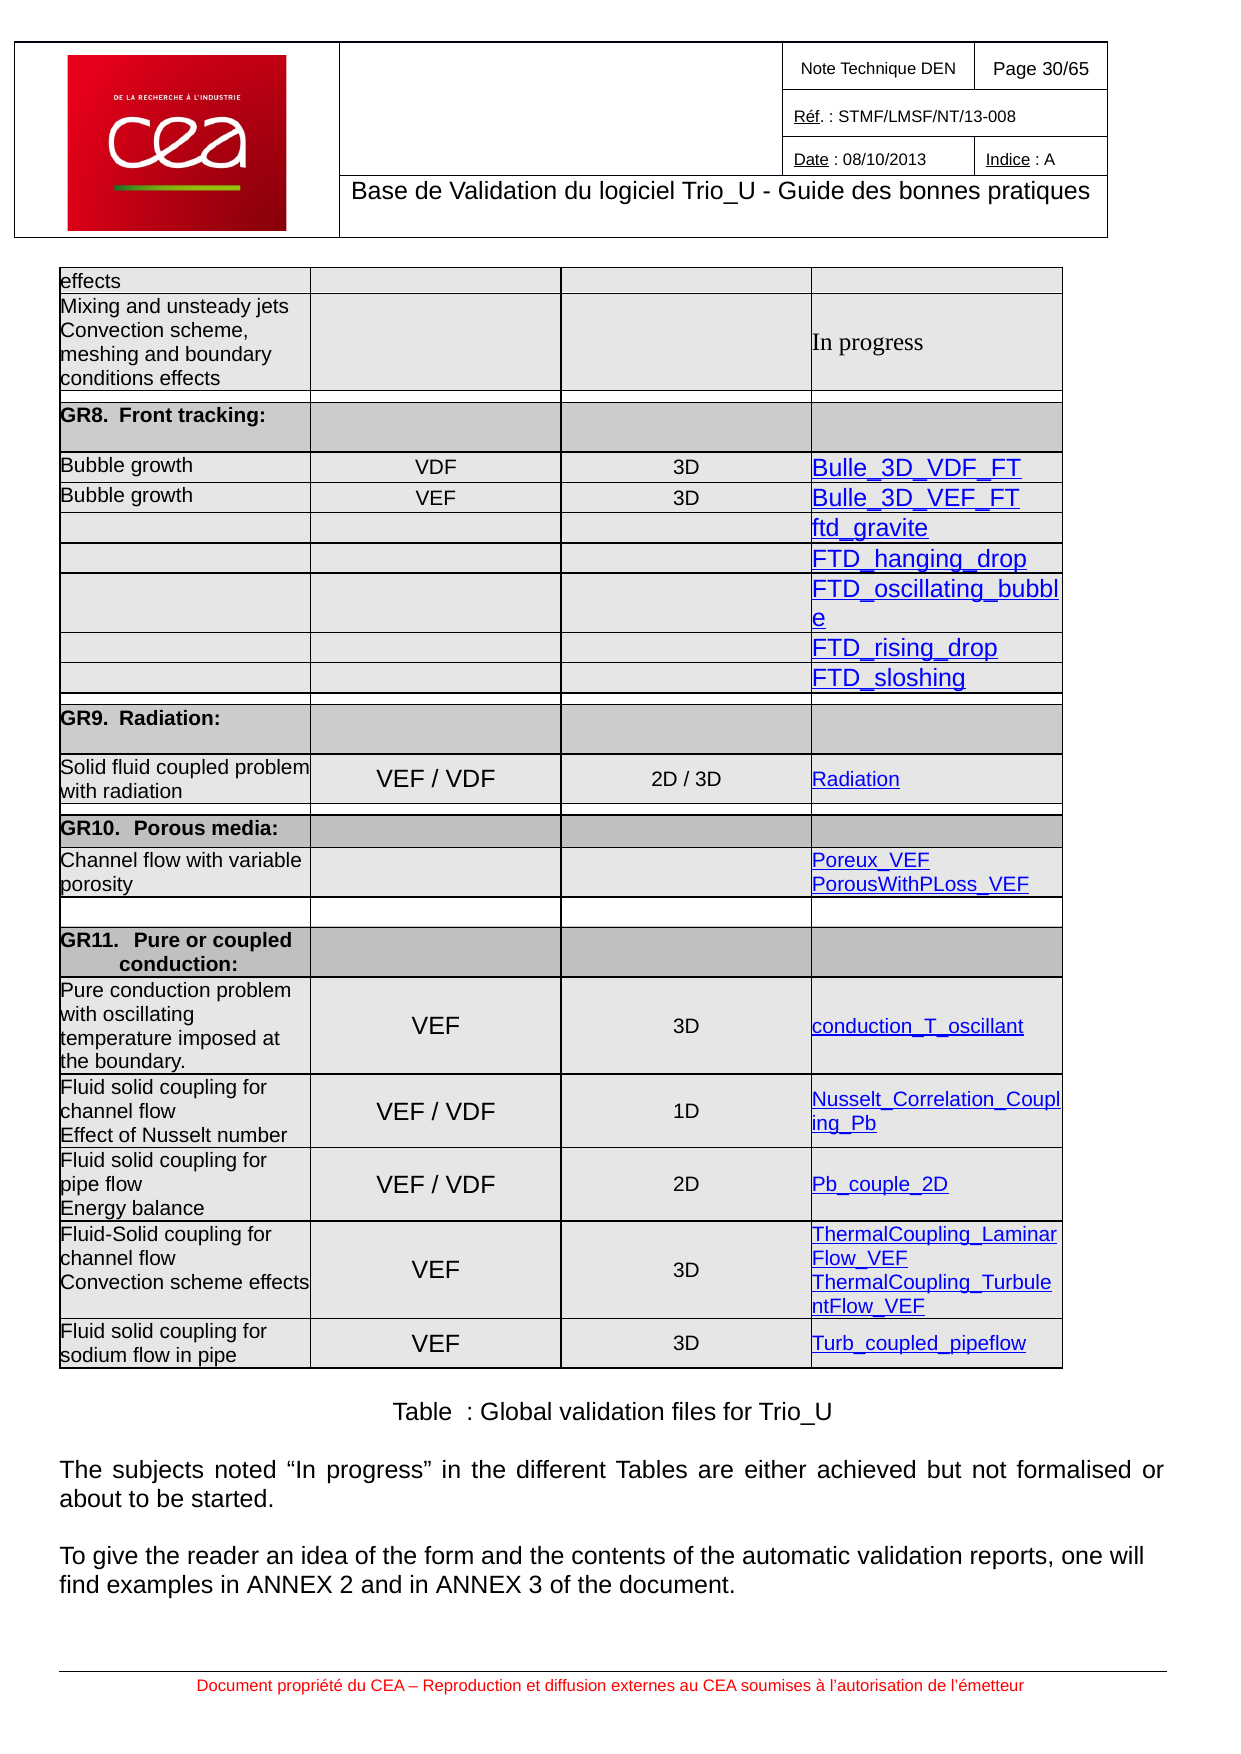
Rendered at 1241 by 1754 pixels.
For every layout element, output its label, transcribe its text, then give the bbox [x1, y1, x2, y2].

table_cell [562, 633, 811, 662]
table_cell Bubble growth [61, 483, 310, 512]
table_cell FTD_sloshing [812, 663, 1062, 692]
table_cell VEF [311, 978, 560, 1073]
table_cell [812, 403, 1062, 451]
table_cell VEF [311, 1319, 560, 1367]
table_cell VEF [311, 1222, 560, 1318]
table_cell Solid fluid coupled problem with radiation [61, 755, 310, 803]
table_cell [311, 513, 560, 542]
table_cell Front tracking: [61, 403, 310, 451]
table_cell [61, 694, 310, 704]
table_cell [311, 705, 560, 753]
table_cell [812, 898, 1062, 926]
table_cell [61, 544, 310, 572]
table_cell effects [61, 268, 310, 292]
table_cell [562, 513, 811, 542]
table_cell Bulle_3D_VEF_FT [812, 483, 1062, 512]
table_cell 2D [562, 1148, 811, 1220]
table_cell Fluid solid coupling for pipe flow Energy balance [61, 1148, 310, 1220]
table_cell [61, 513, 310, 542]
table_cell conduction_T_oscillant [812, 978, 1062, 1073]
text Table : Global validation files for Trio_U [59, 1397, 1167, 1426]
table_cell 3D [562, 453, 811, 481]
table_cell [812, 928, 1062, 976]
table_cell [562, 403, 811, 451]
table_cell [562, 268, 811, 292]
table_cell [61, 898, 310, 926]
table_cell 3D [562, 483, 811, 512]
table_cell [812, 804, 1062, 814]
picture [67, 55, 287, 231]
table_cell 1D [562, 1075, 811, 1147]
table_cell 3D [562, 978, 811, 1073]
table_cell Turb_coupled_pipeflow [812, 1319, 1062, 1367]
table_cell [61, 574, 310, 631]
table_cell [812, 816, 1062, 847]
table_cell FTD_rising_drop [812, 633, 1062, 662]
table_cell [311, 816, 560, 847]
text The subjects noted “In progress” in the different Tables are either achieved but not formalised or about to be started. [59, 1455, 1167, 1512]
table_cell Bubble growth [61, 453, 310, 481]
table_cell Radiation [812, 755, 1062, 803]
table_cell [562, 848, 811, 896]
table_cell [311, 928, 560, 976]
table_cell [562, 705, 811, 753]
table_cell VEF / VDF [311, 1148, 560, 1220]
table_cell [812, 694, 1062, 704]
table_cell [311, 898, 560, 926]
table_cell [61, 391, 310, 402]
table_cell Fluid solid coupling for sodium flow in pipe [61, 1319, 310, 1367]
table_cell [311, 574, 560, 631]
table_cell [562, 574, 811, 631]
table_cell [562, 663, 811, 692]
table_cell [61, 663, 310, 692]
table_cell [311, 268, 560, 292]
table_cell Porous media: [61, 816, 310, 847]
table_cell FTD_oscillating_bubble [812, 574, 1062, 631]
table_cell [812, 705, 1062, 753]
table_cell Bulle_3D_VDF_FT [812, 453, 1062, 481]
table_cell [562, 804, 811, 814]
table_cell [562, 898, 811, 926]
table_cell [311, 848, 560, 896]
table_cell [311, 294, 560, 390]
table_cell [562, 294, 811, 390]
table_cell [311, 663, 560, 692]
table_cell [812, 268, 1062, 292]
table_cell Poreux_VEF PorousWithPLoss_VEF [812, 848, 1062, 896]
table_cell 3D [562, 1319, 811, 1367]
table_cell [311, 403, 560, 451]
table_cell [562, 694, 811, 704]
table_cell Mixing and unsteady jets Convection scheme, meshing and boundary conditions effects [61, 294, 310, 390]
table_cell [812, 391, 1062, 402]
table_cell ThermalCoupling_LaminarFlow_VEF ThermalCoupling_TurbulentFlow_VEF [812, 1222, 1062, 1318]
table_cell 2D / 3D [562, 755, 811, 803]
table_cell Nusselt_Correlation_Coupling_Pb [812, 1075, 1062, 1147]
table_cell Pure or coupled conduction: [61, 928, 310, 976]
table_cell [61, 804, 310, 814]
table_cell [311, 391, 560, 402]
table_cell Radiation: [61, 705, 310, 753]
table_cell [562, 816, 811, 847]
table_cell [311, 804, 560, 814]
table_cell ftd_gravite [812, 513, 1062, 542]
table_cell [562, 391, 811, 402]
table_cell VEF / VDF [311, 1075, 560, 1147]
table_cell VEF [311, 483, 560, 512]
table_cell Channel flow with variable porosity [61, 848, 310, 896]
table_cell [311, 633, 560, 662]
table_cell [311, 544, 560, 572]
table_cell [562, 544, 811, 572]
table_cell VDF [311, 453, 560, 481]
table_cell FTD_hanging_drop [812, 544, 1062, 572]
table_cell VEF / VDF [311, 755, 560, 803]
table_cell [562, 928, 811, 976]
table_cell In progress [812, 294, 1062, 390]
text To give the reader an idea of the form and the contents of the automatic validation reports, one will find examples in ANNEX 2 and in ANNEX 3 of the document. [59, 1541, 1167, 1599]
table_cell [61, 633, 310, 662]
table_cell Fluid-Solid coupling for channel flow Convection scheme effects [61, 1222, 310, 1318]
table_cell [311, 694, 560, 704]
table_cell Fluid solid coupling for channel flow Effect of Nusselt number [61, 1075, 310, 1147]
table_cell Pb_couple_2D [812, 1148, 1062, 1220]
table_cell Pure conduction problem with oscillating temperature imposed at the boundary. [61, 978, 310, 1073]
table_cell 3D [562, 1222, 811, 1318]
